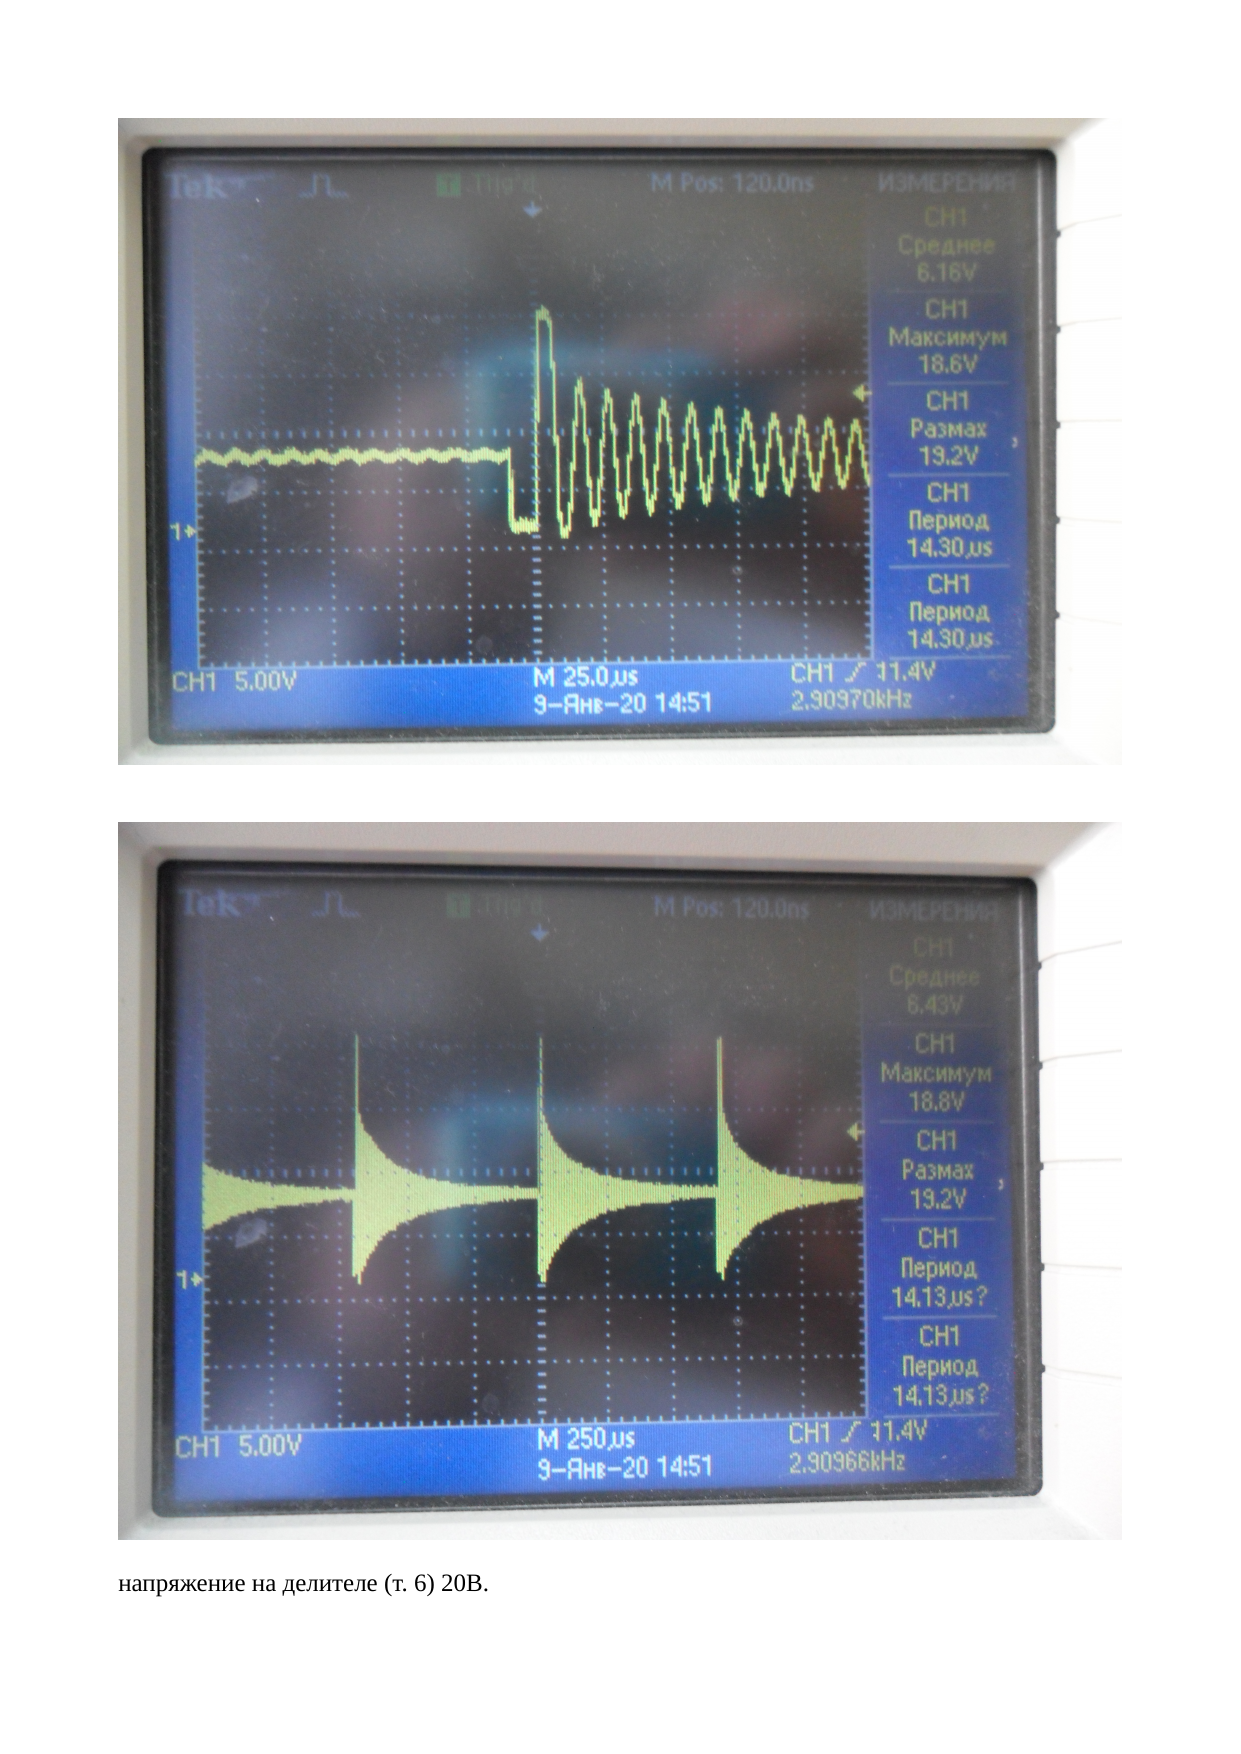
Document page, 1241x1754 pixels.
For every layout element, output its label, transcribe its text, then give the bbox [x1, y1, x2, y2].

text напряжение на делителе (т. 6) 20В. [118, 1568, 1122, 1597]
picture [118, 118, 1122, 765]
picture [118, 822, 1122, 1540]
